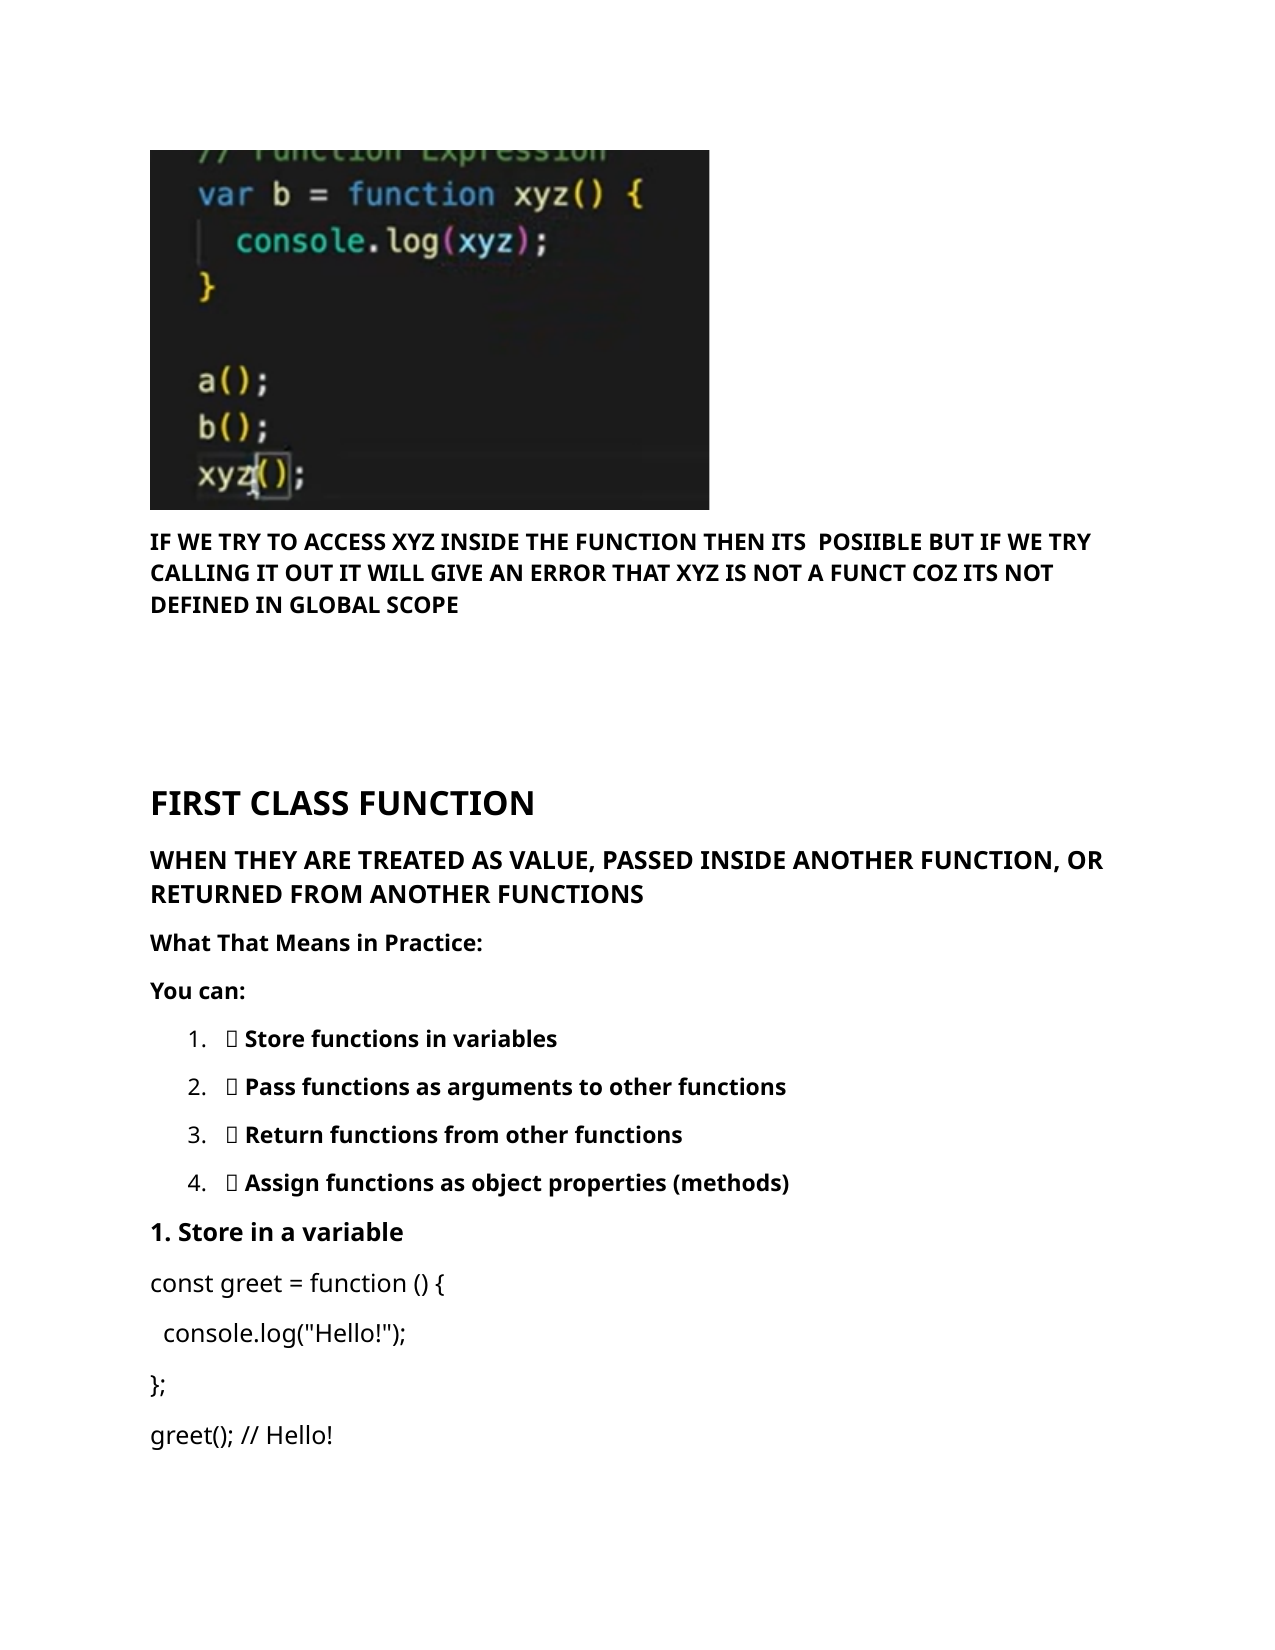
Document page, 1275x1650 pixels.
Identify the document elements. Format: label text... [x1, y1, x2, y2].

text }; [150, 1367, 1125, 1401]
text 1. Store in a variable [150, 1214, 1125, 1249]
text greet(); // Hello! [150, 1417, 1125, 1452]
text WHEN THEY ARE TREATED AS VALUE, PASSED INSIDE ANOTHER FUNCTION, OR RETURNED FROM ANOTHER FUNCTIONS [150, 842, 1125, 910]
text FIRST CLASS FUNCTION [150, 780, 1125, 826]
text console.log("Hello!"); [150, 1316, 1125, 1350]
list ✅ Pass functions as arguments to other functions [187, 1071, 1125, 1102]
text What That Means in Practice: [150, 927, 1125, 958]
text You can: [150, 975, 1125, 1006]
list ✅ Store functions in variables [187, 1023, 1125, 1054]
text IF WE TRY TO ACCESS XYZ INSIDE THE FUNCTION THEN ITS POSIIBLE BUT IF WE TRY CALLING IT OUT IT WILL GIVE AN ERROR THAT XYZ IS NOT A FUNCT COZ ITS NOT DEFINED IN GLOBAL SCOPE [150, 526, 1125, 620]
list ✅ Assign functions as object properties (methods) [187, 1167, 1125, 1198]
list ✅ Return functions from other functions [187, 1119, 1125, 1150]
text const greet = function () { [150, 1265, 1125, 1299]
